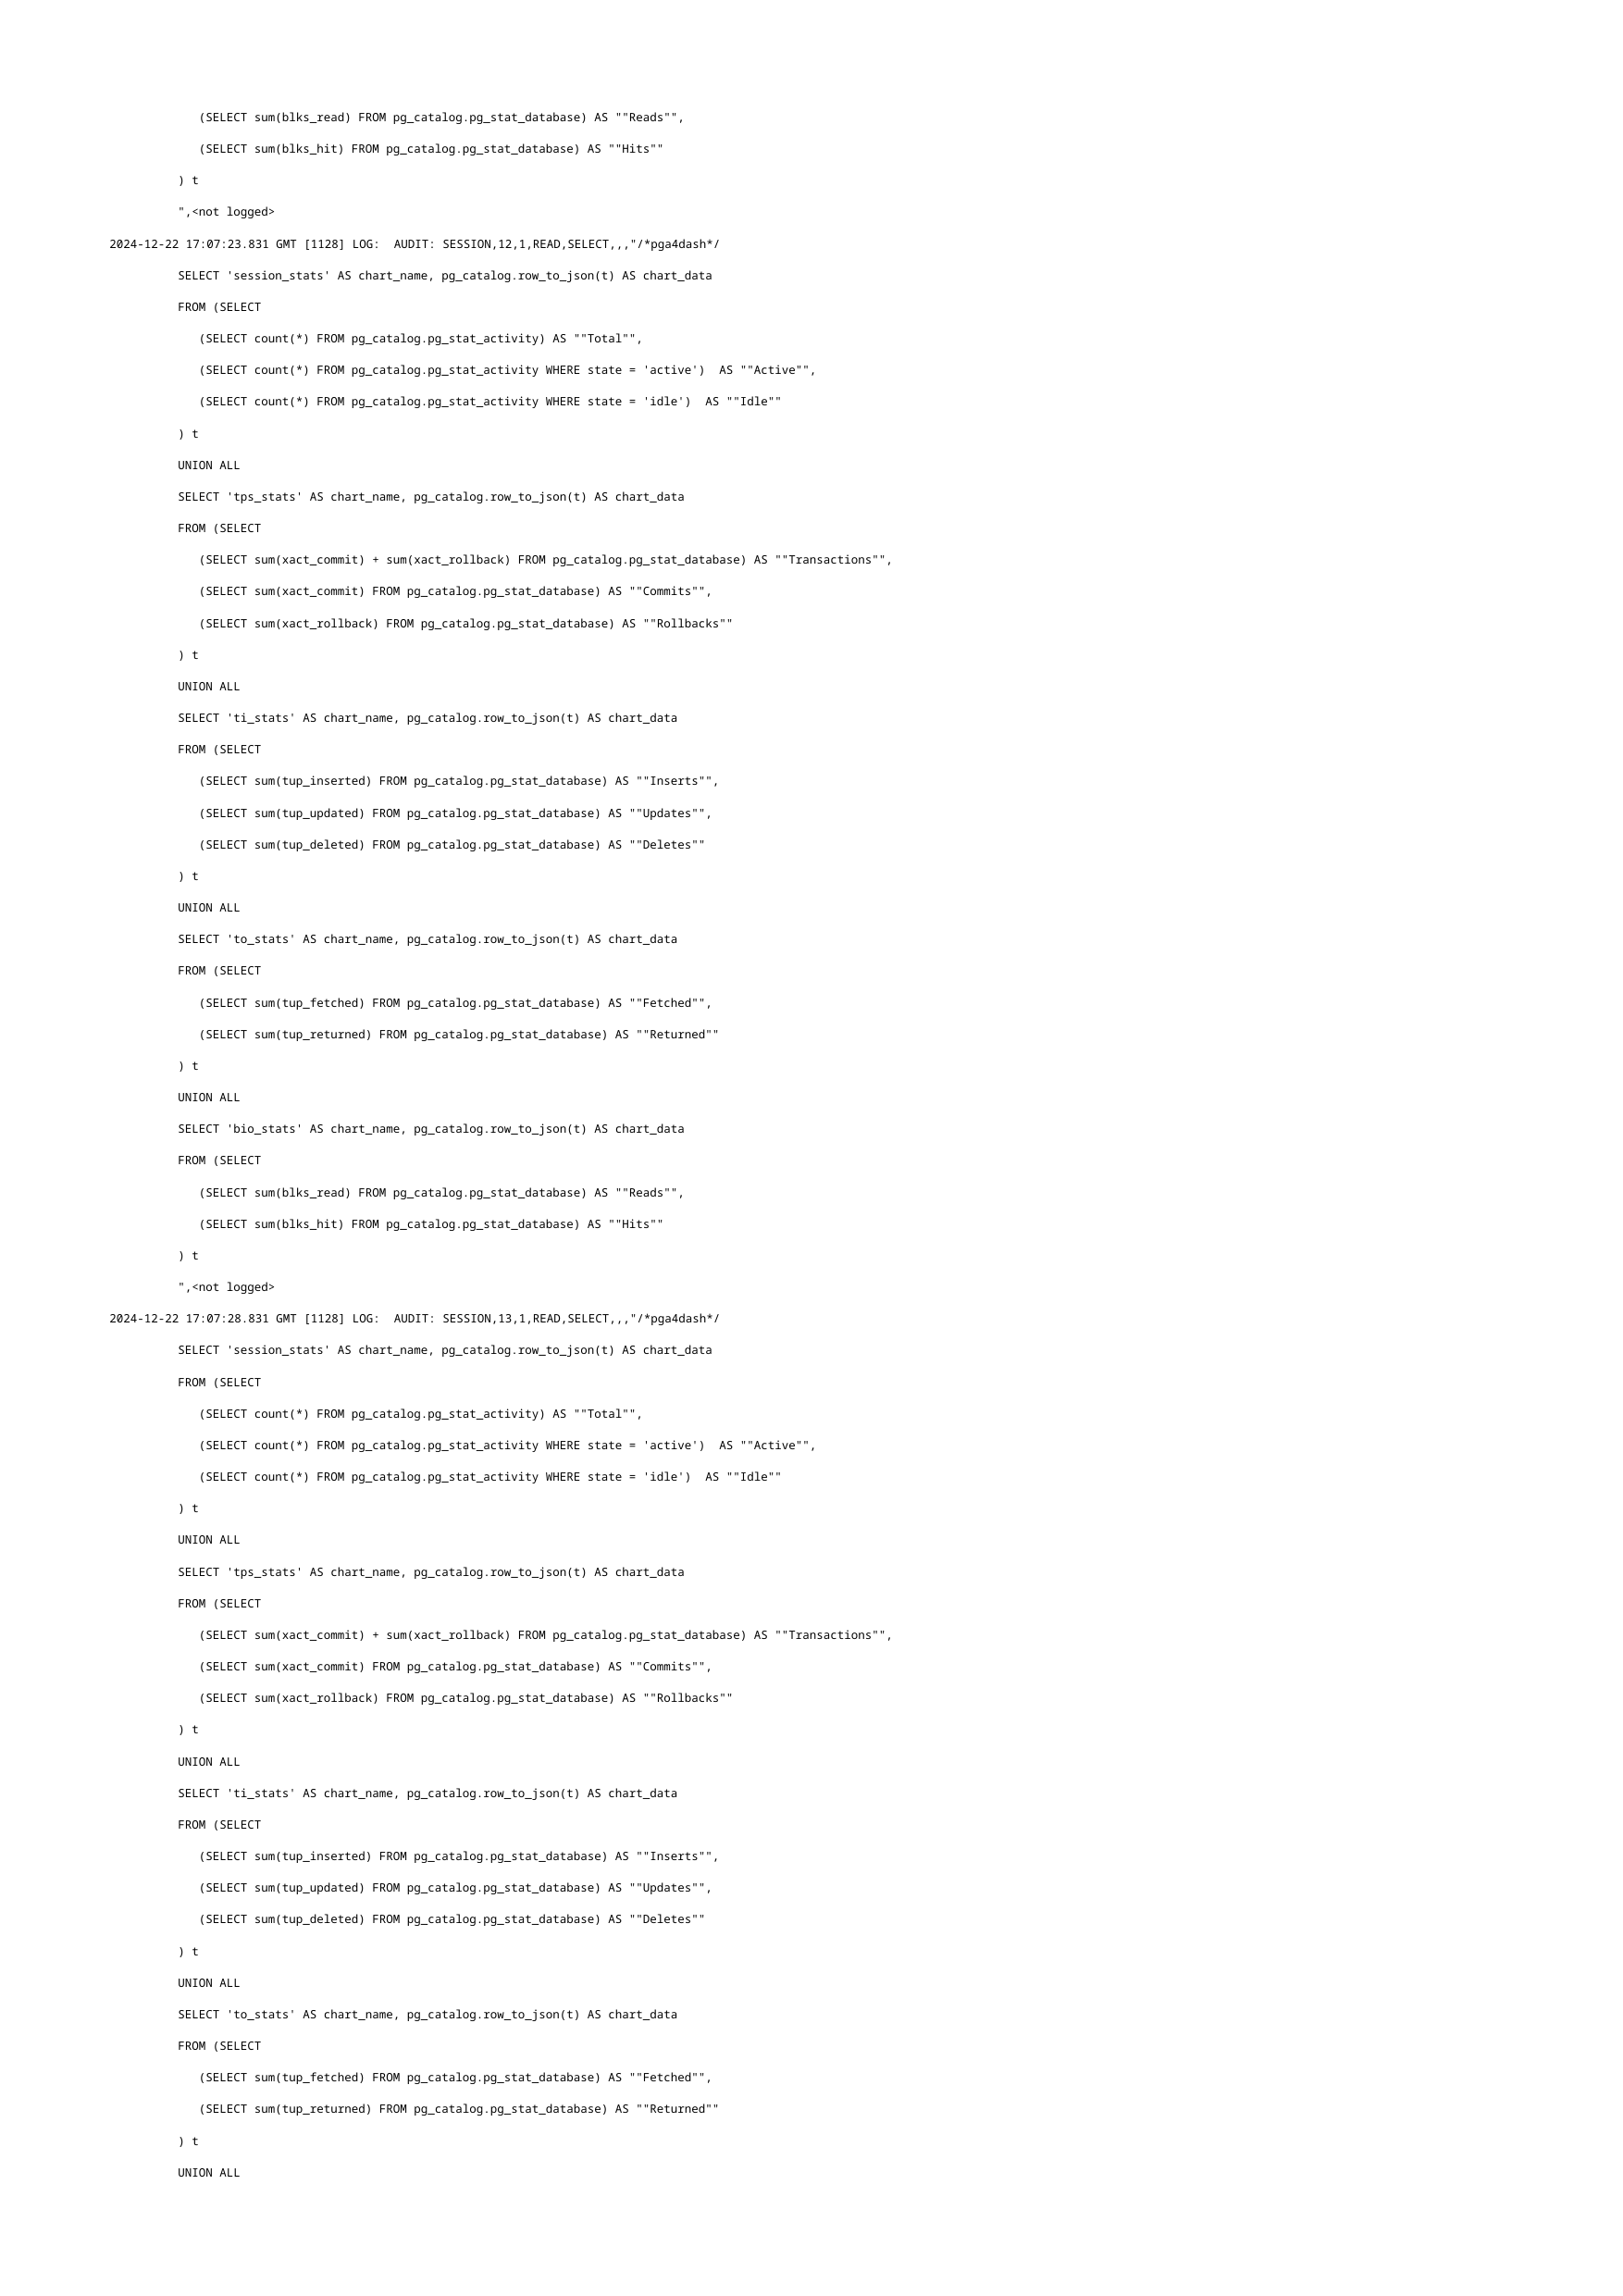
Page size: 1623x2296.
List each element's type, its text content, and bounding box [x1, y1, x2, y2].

text FROM (SELECT [109, 741, 1514, 757]
text UNION ALL [109, 1754, 1514, 1769]
text (SELECT sum(xact_commit) FROM pg_catalog.pg_stat_database) AS ""Commits"", [109, 1658, 1514, 1674]
text ) t [109, 1058, 1514, 1074]
text SELECT 'to_stats' AS chart_name, pg_catalog.row_to_json(t) AS chart_data [109, 2006, 1514, 2022]
text FROM (SELECT [109, 1595, 1514, 1611]
text UNION ALL [109, 900, 1514, 915]
text UNION ALL [109, 1089, 1514, 1105]
text (SELECT sum(xact_rollback) FROM pg_catalog.pg_stat_database) AS ""Rollbacks"" [109, 615, 1514, 631]
text (SELECT sum(tup_deleted) FROM pg_catalog.pg_stat_database) AS ""Deletes"" [109, 1912, 1514, 1928]
text (SELECT sum(blks_hit) FROM pg_catalog.pg_stat_database) AS ""Hits"" [109, 1216, 1514, 1232]
text ) t [109, 1722, 1514, 1738]
text UNION ALL [109, 457, 1514, 473]
text 2024-12-22 17:07:28.831 GMT [1128] LOG: AUDIT: SESSION,13,1,READ,SELECT,,,"/*pga4dash*/ [109, 1310, 1514, 1326]
text (SELECT sum(tup_updated) FROM pg_catalog.pg_stat_database) AS ""Updates"", [109, 1880, 1514, 1895]
text SELECT 'session_stats' AS chart_name, pg_catalog.row_to_json(t) AS chart_data [109, 1343, 1514, 1359]
text (SELECT sum(tup_inserted) FROM pg_catalog.pg_stat_database) AS ""Inserts"", [109, 1848, 1514, 1864]
text FROM (SELECT [109, 299, 1514, 315]
text (SELECT sum(blks_read) FROM pg_catalog.pg_stat_database) AS ""Reads"", [109, 109, 1514, 125]
text ) t [109, 2133, 1514, 2149]
text UNION ALL [109, 1533, 1514, 1548]
text (SELECT sum(xact_commit) + sum(xact_rollback) FROM pg_catalog.pg_stat_database) AS ""Transactions"", [109, 552, 1514, 567]
text ) t [109, 426, 1514, 441]
text FROM (SELECT [109, 1817, 1514, 1832]
text FROM (SELECT [109, 520, 1514, 536]
text ",<not logged> [109, 1279, 1514, 1295]
text UNION ALL [109, 678, 1514, 694]
text (SELECT count(*) FROM pg_catalog.pg_stat_activity WHERE state = 'idle') AS ""Idle"" [109, 1469, 1514, 1484]
text ) t [109, 868, 1514, 884]
text ) t [109, 1247, 1514, 1263]
text ) t [109, 1500, 1514, 1516]
text (SELECT sum(tup_deleted) FROM pg_catalog.pg_stat_database) AS ""Deletes"" [109, 837, 1514, 852]
text (SELECT count(*) FROM pg_catalog.pg_stat_activity) AS ""Total"", [109, 1406, 1514, 1421]
text SELECT 'ti_stats' AS chart_name, pg_catalog.row_to_json(t) AS chart_data [109, 1785, 1514, 1801]
text (SELECT count(*) FROM pg_catalog.pg_stat_activity WHERE state = 'active') AS ""Active"", [109, 1437, 1514, 1453]
text (SELECT sum(xact_rollback) FROM pg_catalog.pg_stat_database) AS ""Rollbacks"" [109, 1690, 1514, 1706]
text UNION ALL [109, 1975, 1514, 1991]
text (SELECT sum(blks_hit) FROM pg_catalog.pg_stat_database) AS ""Hits"" [109, 141, 1514, 156]
text ) t [109, 647, 1514, 663]
text 2024-12-22 17:07:23.831 GMT [1128] LOG: AUDIT: SESSION,12,1,READ,SELECT,,,"/*pga4dash*/ [109, 236, 1514, 252]
text (SELECT sum(tup_fetched) FROM pg_catalog.pg_stat_database) AS ""Fetched"", [109, 995, 1514, 1011]
text (SELECT sum(blks_read) FROM pg_catalog.pg_stat_database) AS ""Reads"", [109, 1185, 1514, 1200]
text (SELECT sum(tup_returned) FROM pg_catalog.pg_stat_database) AS ""Returned"" [109, 1026, 1514, 1042]
text ) t [109, 1943, 1514, 1959]
text SELECT 'tps_stats' AS chart_name, pg_catalog.row_to_json(t) AS chart_data [109, 1564, 1514, 1580]
text UNION ALL [109, 2165, 1514, 2180]
text (SELECT sum(tup_fetched) FROM pg_catalog.pg_stat_database) AS ""Fetched"", [109, 2069, 1514, 2085]
text ",<not logged> [109, 205, 1514, 220]
text FROM (SELECT [109, 1153, 1514, 1169]
text ) t [109, 172, 1514, 188]
text (SELECT sum(xact_commit) + sum(xact_rollback) FROM pg_catalog.pg_stat_database) AS ""Transactions"", [109, 1627, 1514, 1643]
text (SELECT sum(xact_commit) FROM pg_catalog.pg_stat_database) AS ""Commits"", [109, 584, 1514, 600]
text SELECT 'bio_stats' AS chart_name, pg_catalog.row_to_json(t) AS chart_data [109, 1121, 1514, 1136]
text (SELECT sum(tup_updated) FROM pg_catalog.pg_stat_database) AS ""Updates"", [109, 805, 1514, 821]
text SELECT 'tps_stats' AS chart_name, pg_catalog.row_to_json(t) AS chart_data [109, 489, 1514, 504]
text (SELECT count(*) FROM pg_catalog.pg_stat_activity) AS ""Total"", [109, 330, 1514, 346]
text (SELECT count(*) FROM pg_catalog.pg_stat_activity WHERE state = 'idle') AS ""Idle"" [109, 394, 1514, 410]
text FROM (SELECT [109, 1374, 1514, 1390]
text FROM (SELECT [109, 2038, 1514, 2054]
text (SELECT sum(tup_inserted) FROM pg_catalog.pg_stat_database) AS ""Inserts"", [109, 774, 1514, 789]
text SELECT 'to_stats' AS chart_name, pg_catalog.row_to_json(t) AS chart_data [109, 931, 1514, 947]
text (SELECT count(*) FROM pg_catalog.pg_stat_activity WHERE state = 'active') AS ""Active"", [109, 362, 1514, 378]
text SELECT 'ti_stats' AS chart_name, pg_catalog.row_to_json(t) AS chart_data [109, 710, 1514, 726]
text (SELECT sum(tup_returned) FROM pg_catalog.pg_stat_database) AS ""Returned"" [109, 2102, 1514, 2117]
text FROM (SELECT [109, 963, 1514, 979]
text SELECT 'session_stats' AS chart_name, pg_catalog.row_to_json(t) AS chart_data [109, 267, 1514, 283]
